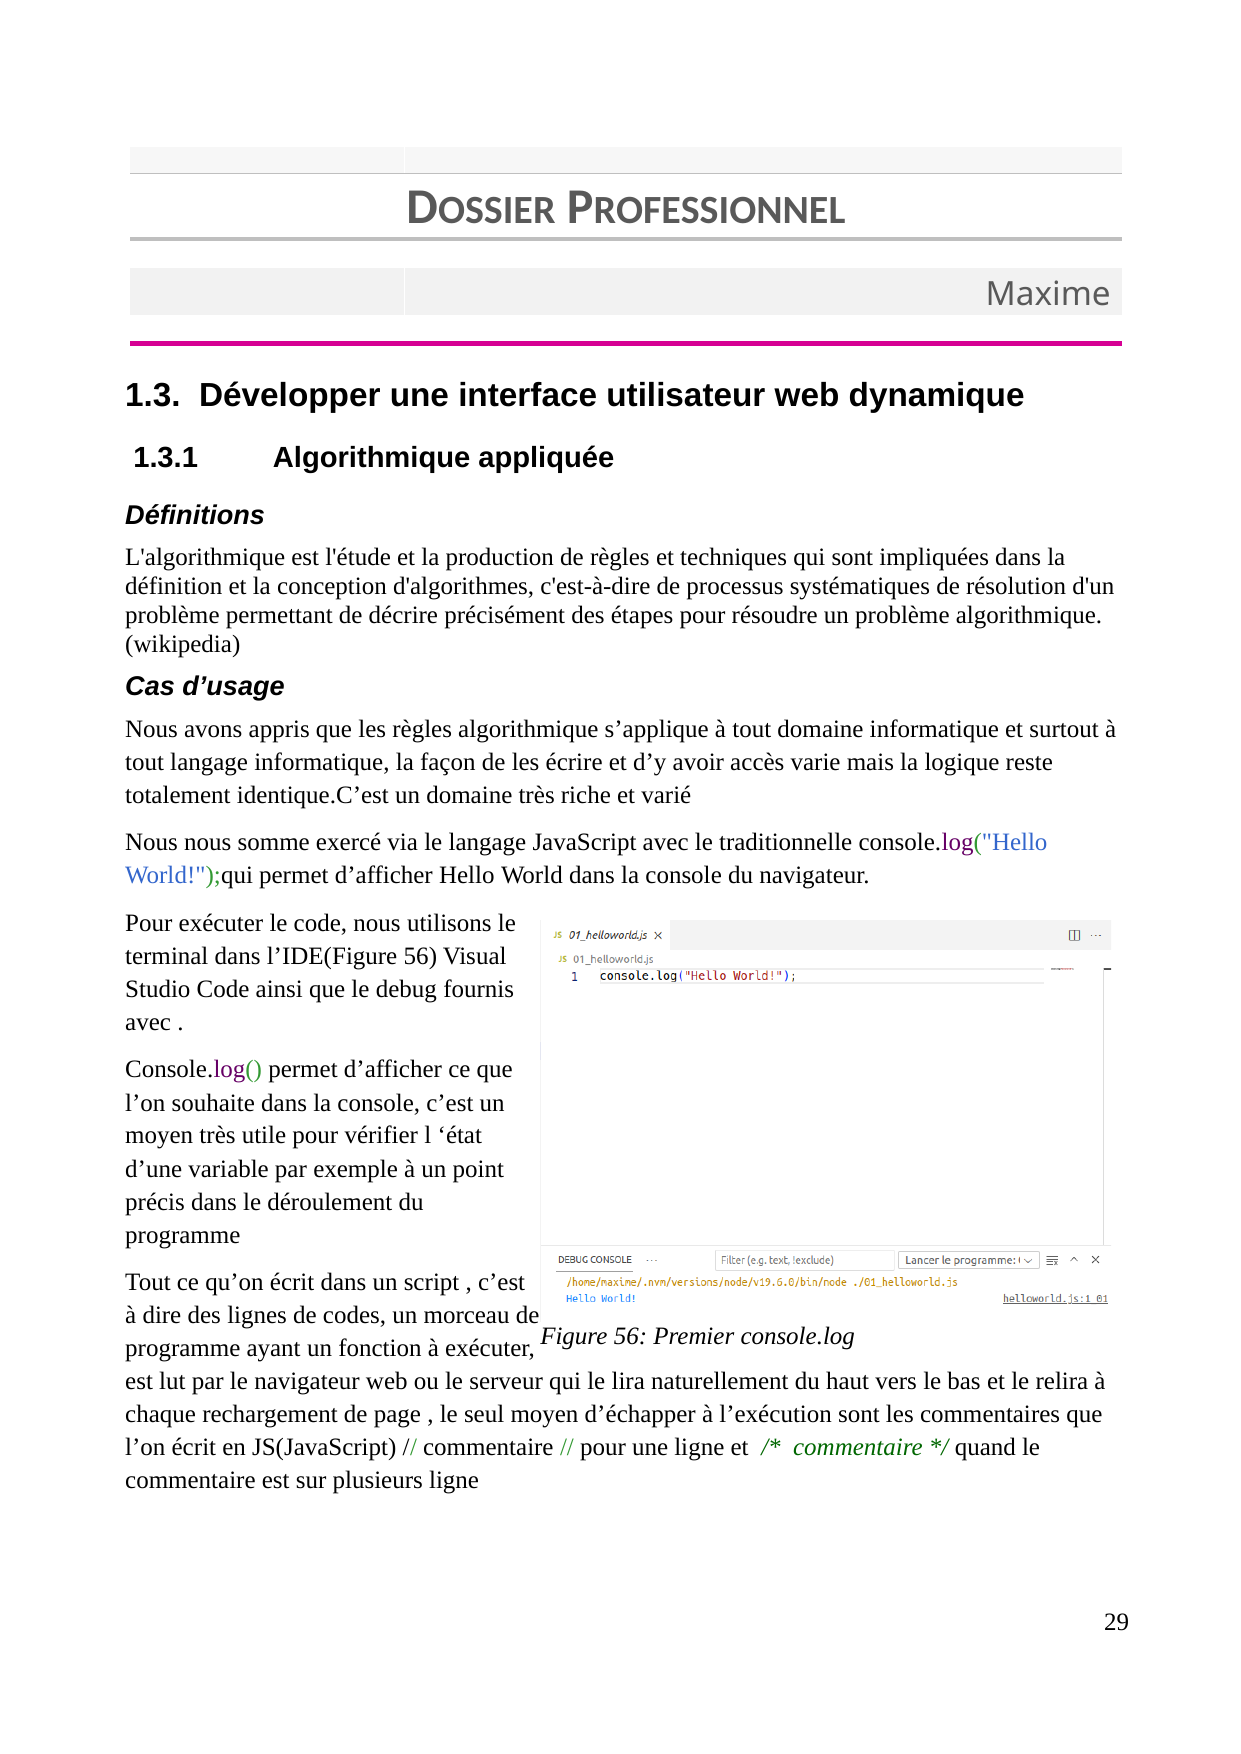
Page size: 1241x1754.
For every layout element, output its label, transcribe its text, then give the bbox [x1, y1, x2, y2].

text Console.log() permet d’afficher ce que l’on souhaite dans la console, c’est un moyen très utile pour vérifier l ‘état d’une variable par exemple à un point précis dans le déroulement du programme [125, 1054, 540, 1248]
subtitle Définitions [125, 499, 1123, 530]
text L'algorithmique est l'étude et la production de règles et techniques qui sont impliquées dans la définition et la conception d'algorithmes, c'est-à-dire de processus systématiques de résolution d'un problème permettant de décrire précisément des étapes pour résoudre un problème algorithmique.(wikipedia) [125, 542, 1123, 657]
subtitle Algorithmique appliquée [125, 440, 1123, 474]
subtitle Cas d’usage [125, 670, 1064, 701]
text Nous nous somme exercé via le langage JavaScript avec le traditionnelle console.log("Hello World!");qui permet d’afficher Hello World dans la console du navigateur. [125, 827, 1123, 889]
text Tout ce qu’on écrit dans un script , c’est à dire des lignes de codes, un morceau de programme ayant un fonction à exécuter, est lut par le navigateur web ou le serveur qui le lira naturellement du haut vers le bas et le relira à chaque rechargement de page , le seul moyen d’échapper à l’exécution sont les commentaires que l’on écrit en JS(JavaScript) // commentaire // pour une ligne et /* commentaire */ quand le commentaire est sur plusieurs ligne [125, 1267, 1123, 1494]
picture [540, 920, 1112, 1322]
text Pour exécuter le code, nous utilisons le terminal dans l’IDE(Figure 56) Visual Studio Code ainsi que le debug fournis avec . [125, 908, 1123, 1036]
subtitle Développer une interface utilisateur web dynamique [125, 374, 1123, 413]
text Nous avons appris que les règles algorithmique s’applique à tout domaine informatique et surtout à tout langage informatique, la façon de les écrire et d’y avoir accès varie mais la logique reste totalement identique.C’est un domaine très riche et varié [125, 714, 1123, 808]
text Figure 56: Premier console.log [540, 1322, 1111, 1350]
